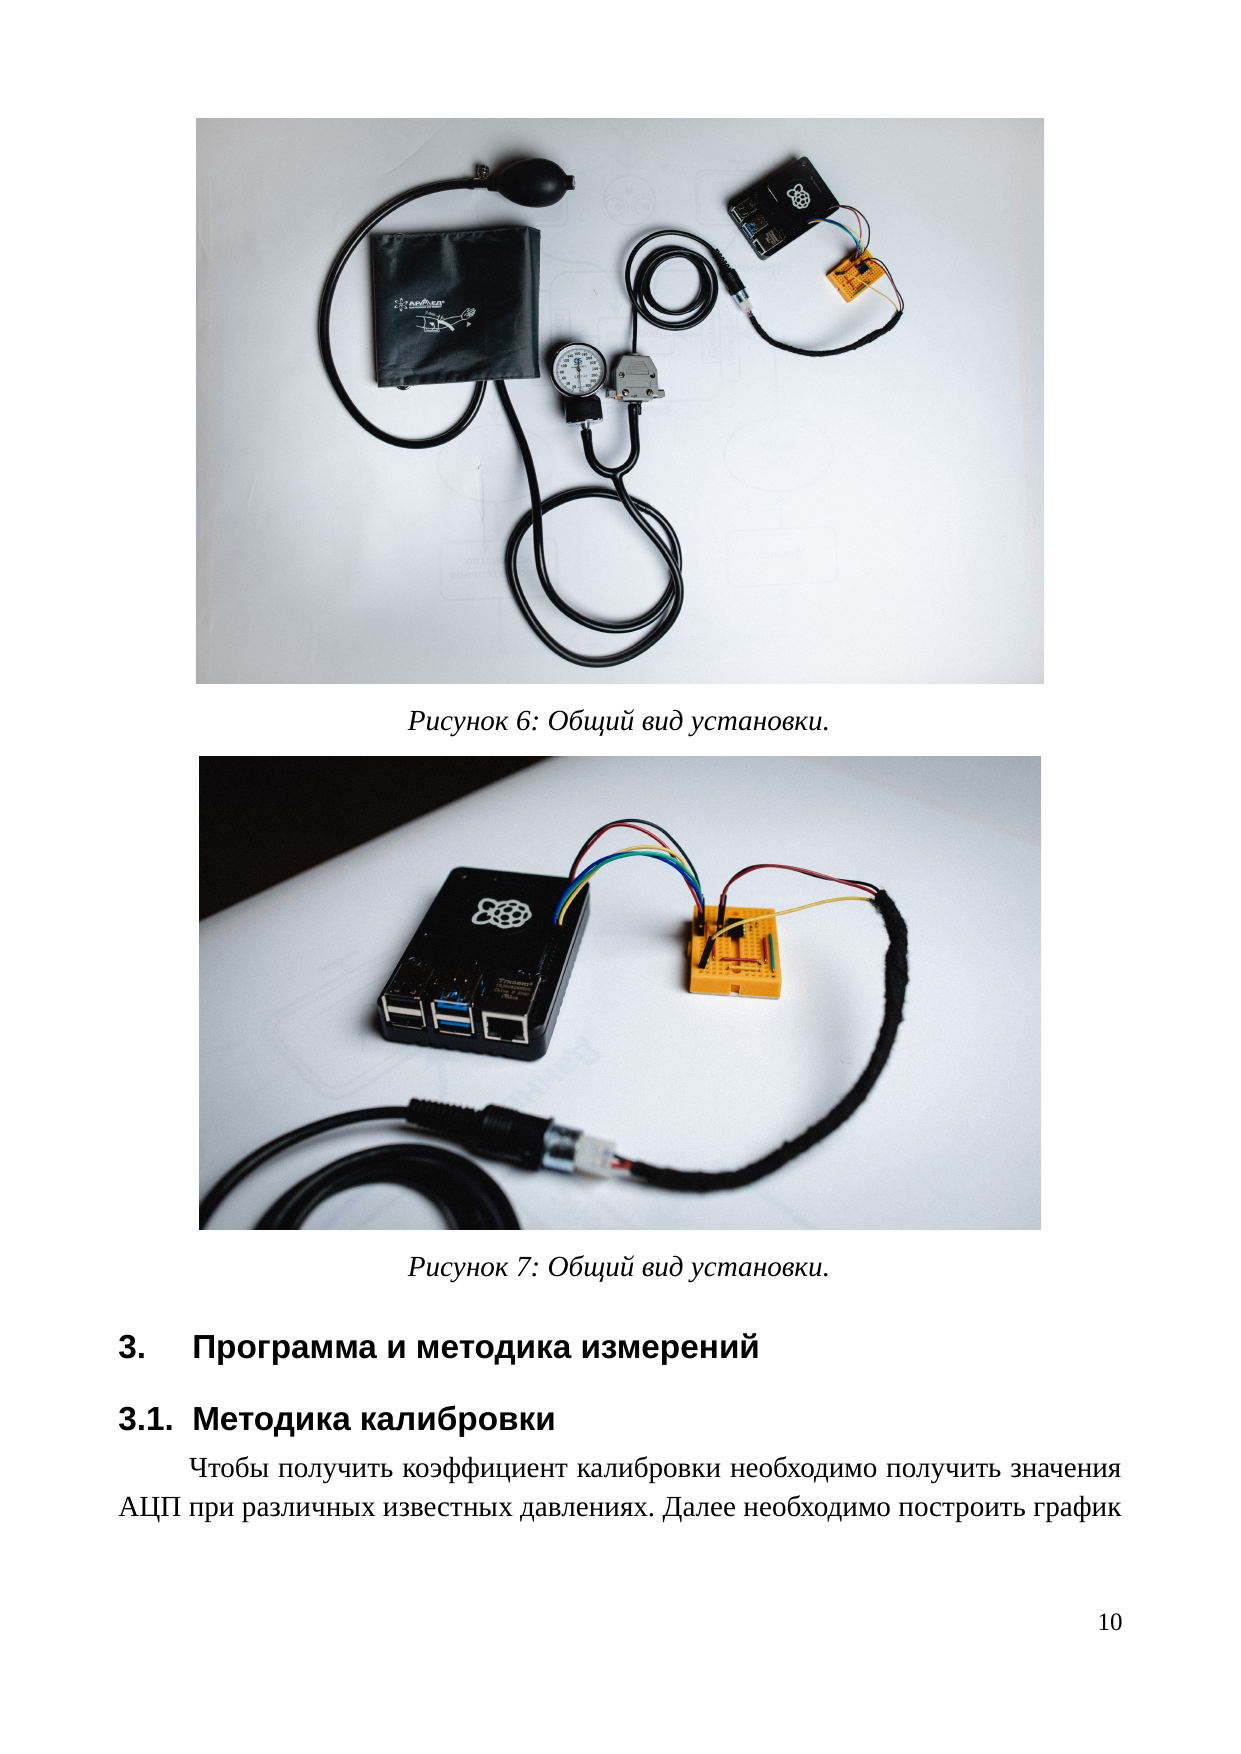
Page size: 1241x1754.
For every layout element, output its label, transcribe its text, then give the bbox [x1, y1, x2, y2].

text Рисунок 7: Общий вид установки. [118, 1249, 1122, 1283]
picture [199, 756, 1042, 1230]
subtitle Программа и методика измерений [118, 1328, 1122, 1366]
picture [196, 118, 1045, 684]
text Рисунок 6: Общий вид установки. [118, 703, 1122, 737]
subtitle Методика калибровки [118, 1399, 1122, 1438]
text Чтобы получить коэффициент калибровки необходимо получить значения АЦП при различных известных давлениях. Далее необходимо построить график [118, 1450, 1122, 1522]
